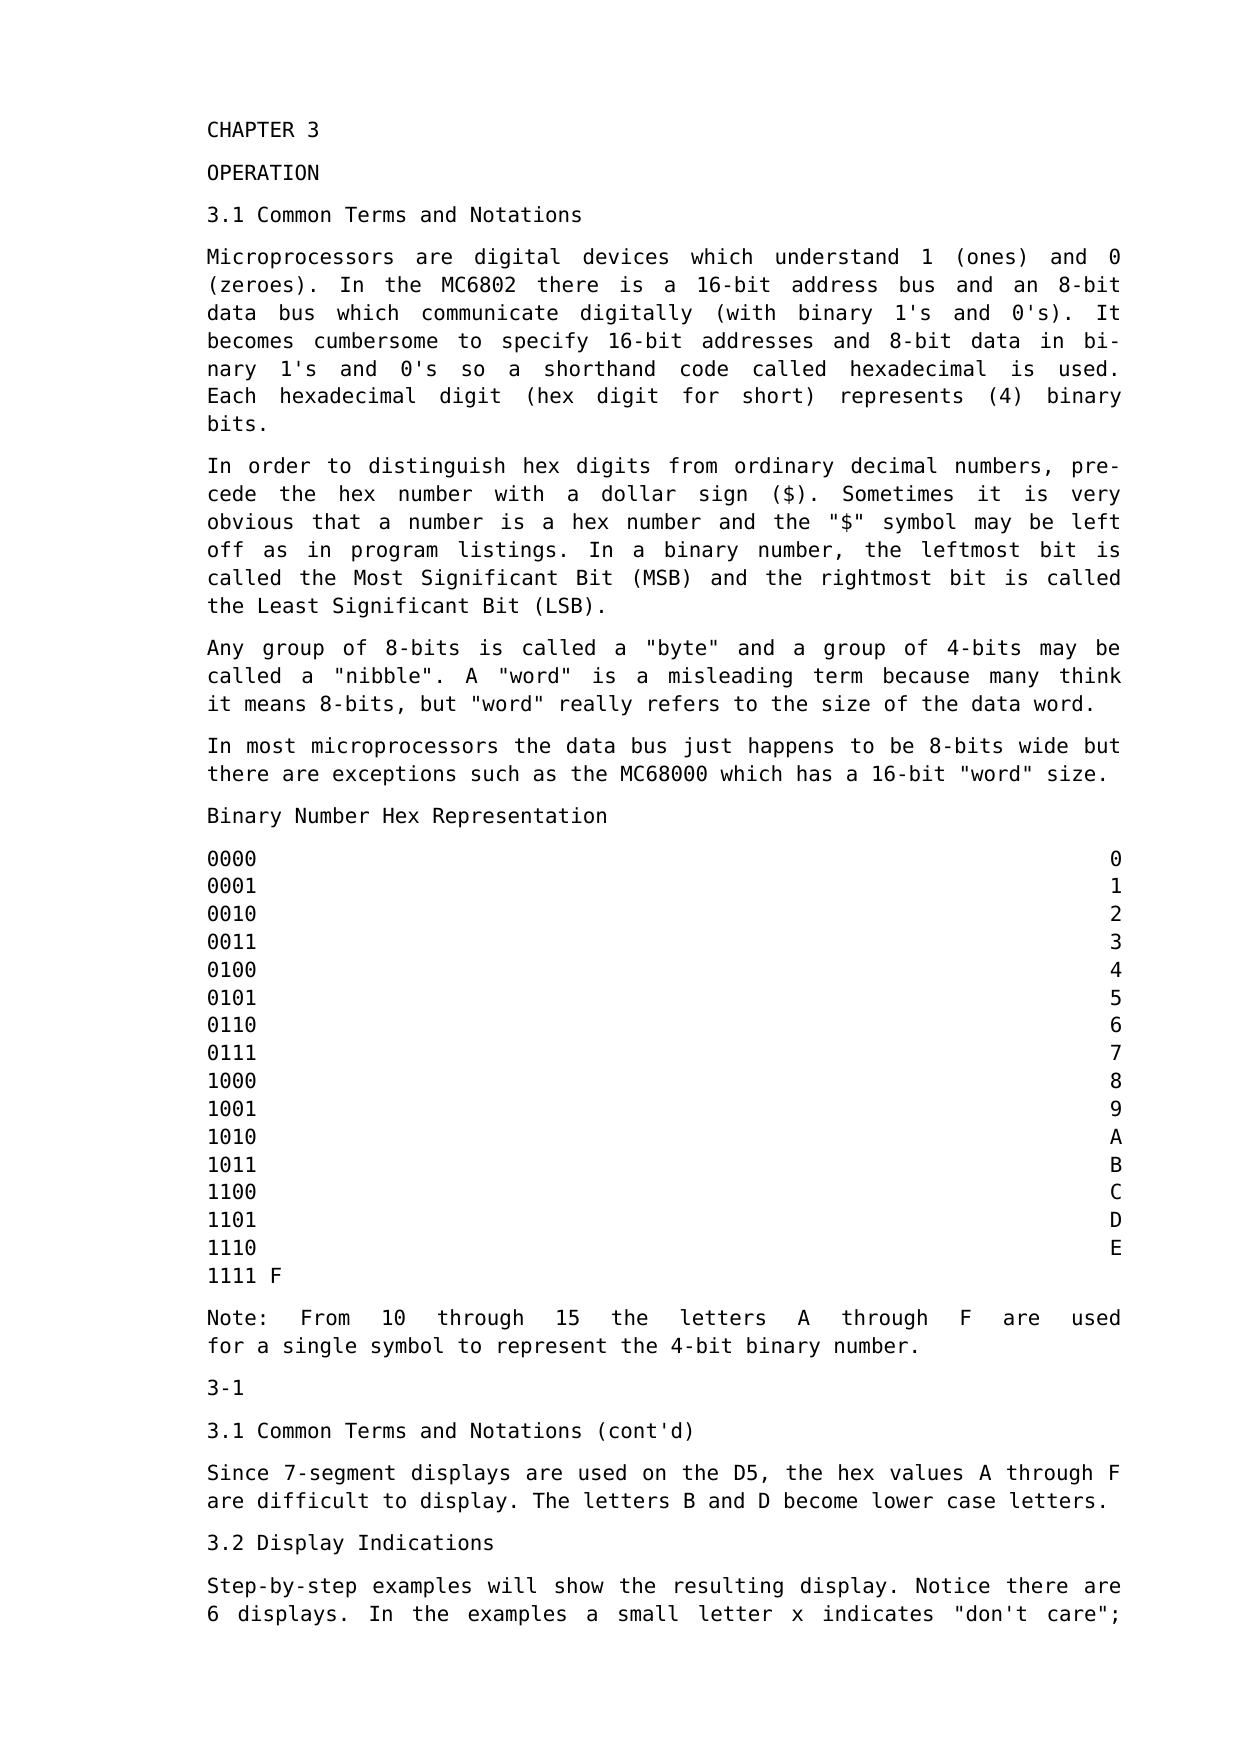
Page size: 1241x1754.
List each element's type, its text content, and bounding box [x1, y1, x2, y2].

text In most microprocessors the data bus just happens to be 8-bits wide but there are exceptions such as the MC68000 which has a 16-bit "word" size. [207, 734, 1122, 786]
text CHAPTER 3 [207, 118, 1122, 142]
text 3.2 Display Indications [207, 1531, 1122, 1556]
text Any group of 8-bits is called a "byte" and a group of 4-bits may be called a "nibble". A "word" is a misleading term because many think it means 8-bits, but "word" really refers to the size of the data word. [207, 636, 1122, 716]
text Microprocessors are digital devices which understand 1 (ones) and 0 (zeroes). In the MC6802 there is a 16-bit address bus and an 8-bit data bus which communicate digitally (with binary 1's and 0's). It becomes cumbersome to specify 16-bit addresses and 8-bit data in bi- nary 1's and 0's so a shorthand code called hexadecimal is used. Each hexadecimal digit (hex digit for short) represents (4) binary bits. [207, 245, 1122, 436]
text OPERATION [207, 161, 1122, 185]
text In order to distinguish hex digits from ordinary decimal numbers, pre- cede the hex number with a dollar sign ($). Sometimes it is very obvious that a number is a hex number and the "$" symbol may be left off as in program listings. In a binary number, the leftmost bit is called the Most Significant Bit (MSB) and the rightmost bit is called the Least Significant Bit (LSB). [207, 454, 1122, 618]
text 3-1 [207, 1376, 1122, 1401]
text 0000 0 0001 1 0010 2 0011 3 0100 4 0101 5 0110 6 0111 7 1000 8 1001 9 1010 A 1011 B 1100 C 1101 D 1110 E 1111 F [207, 847, 1122, 1288]
text 3.1 Common Terms and Notations [207, 203, 1122, 227]
text 3.1 Common Terms and Notations (cont'd) [207, 1419, 1122, 1443]
text Since 7-segment displays are used on the D5, the hex values A through F are difficult to display. The letters B and D become lower case letters. [207, 1461, 1122, 1513]
text Step-by-step examples will show the resulting display. Notice there are 6 displays. In the examples a small letter x indicates "don't care"; [207, 1574, 1122, 1626]
text Binary Number Hex Representation [207, 804, 1122, 828]
text Note: From 10 through 15 the letters A through F are used for a single symbol to represent the 4-bit binary number. [207, 1306, 1122, 1358]
